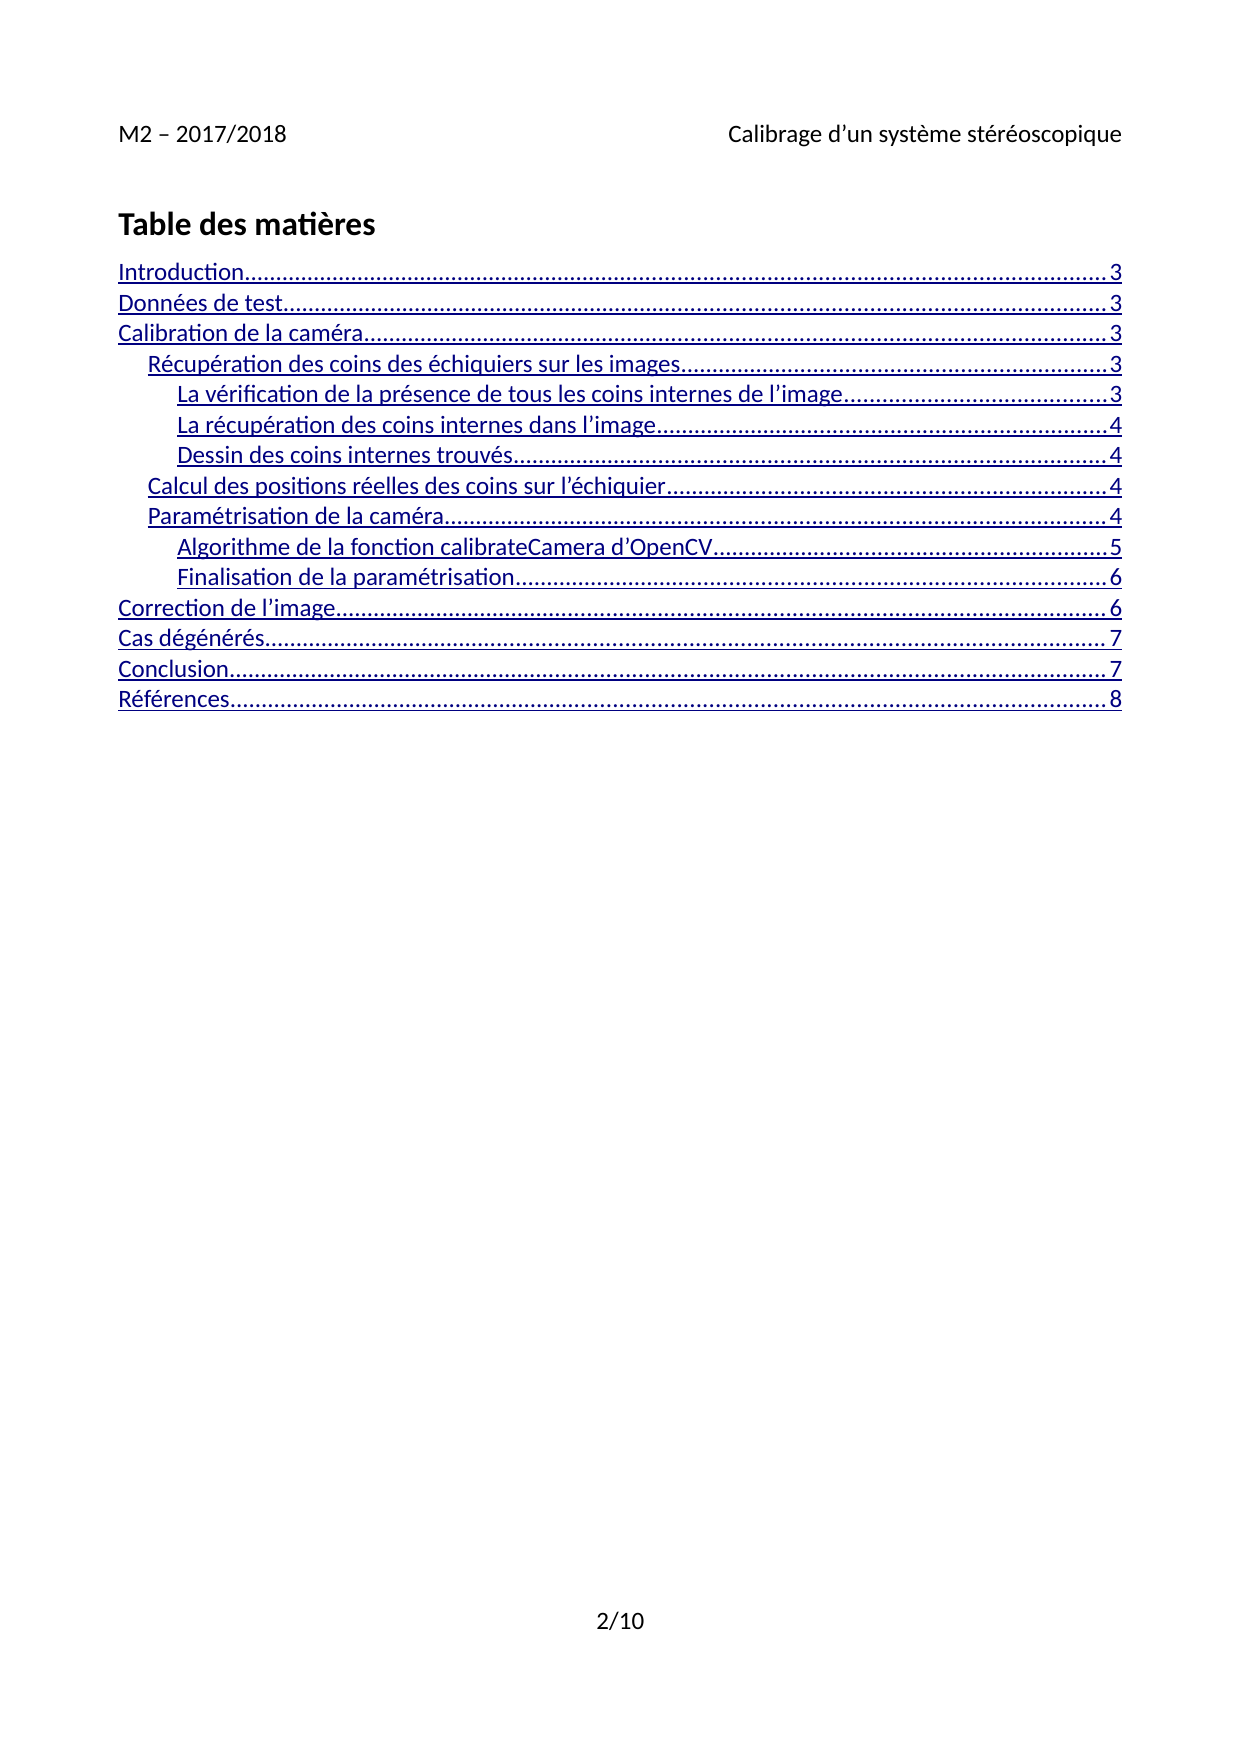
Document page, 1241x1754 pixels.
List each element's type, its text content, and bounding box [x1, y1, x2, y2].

text Calibration de la caméra 3 [118, 317, 1122, 343]
text Algorithme de la fonction calibrateCamera d’OpenCV 5 [177, 531, 1122, 557]
text Cas dégénérés 7 [118, 623, 1122, 649]
text Introduction 3 [118, 256, 1122, 282]
text Références 8 [118, 684, 1122, 710]
text Calcul des positions réelles des coins sur l’échiquier 4 [148, 470, 1122, 496]
text La vérification de la présence de tous les coins internes de l’image 3 [177, 378, 1122, 404]
text Correction de l’image 6 [118, 592, 1122, 618]
text Dessin des coins internes trouvés 4 [177, 439, 1122, 465]
text Finalisation de la paramétrisation 6 [177, 562, 1122, 588]
text Récupération des coins des échiquiers sur les images 3 [148, 348, 1122, 374]
text Paramétrisation de la caméra 4 [148, 501, 1122, 526]
text Conclusion 7 [118, 653, 1122, 679]
subtitle Table des matières [118, 203, 1122, 244]
text Données de test 3 [118, 287, 1122, 313]
text La récupération des coins internes dans l’image 4 [177, 409, 1122, 435]
